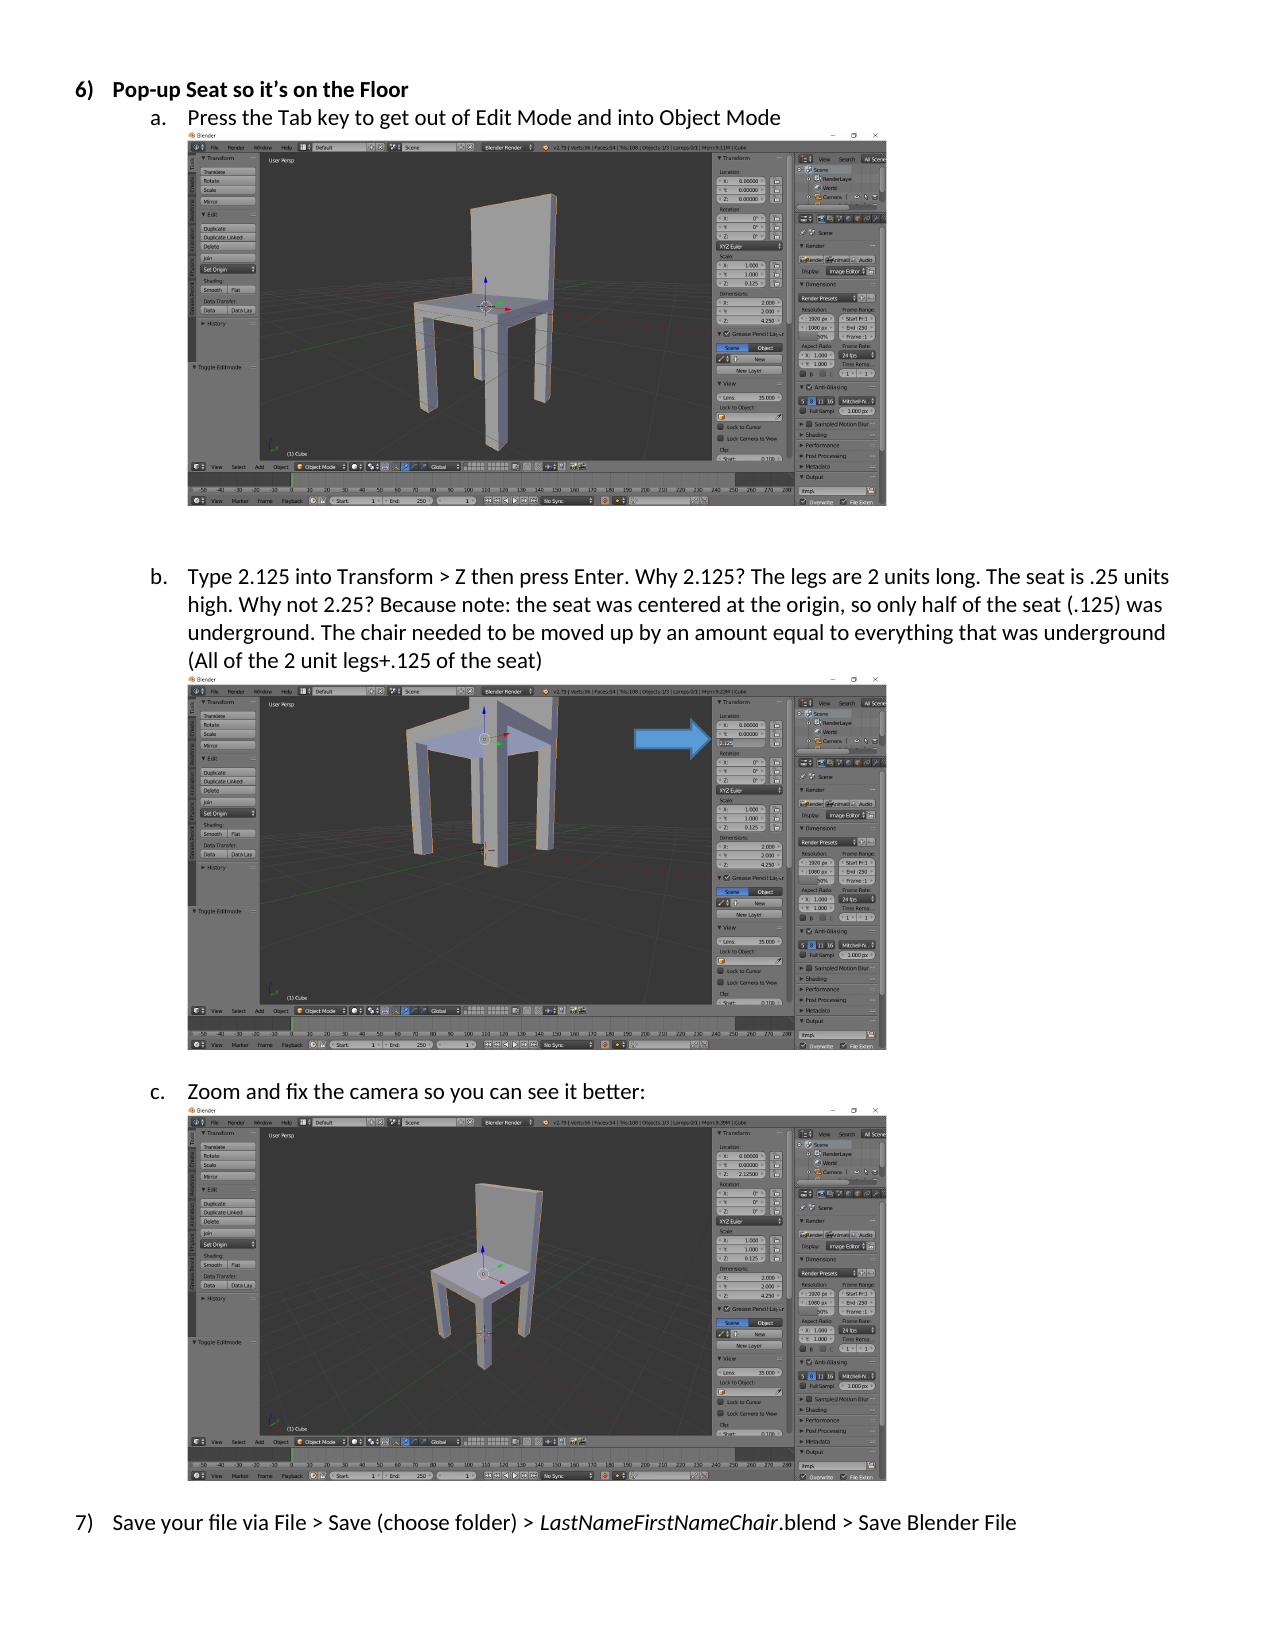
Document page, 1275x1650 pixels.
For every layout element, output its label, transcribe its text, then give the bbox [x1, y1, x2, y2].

list Pop-up Seat so it’s on the Floor [75, 75, 1200, 103]
list Press the Tab key to get out of Edit Mode and into Object Mode [150, 103, 1200, 562]
list Type 2.125 into Transform > Z then press Enter. Why 2.125? The legs are 2 units long. The seat is .25 units high. Why not 2.25? Because note: the seat was centered at the origin, so only half of the seat (.125) was underground. The chair needed to be moved up by an amount equal to everything that was underground (All of the 2 unit legs+.125 of the seat) [150, 562, 1200, 1077]
list Zoom and fix the camera so you can see it better: [150, 1077, 1200, 1105]
list Save your file via File > Save (choose folder) > LastNameFirstNameChair.blend > Save Blender File [75, 1508, 1200, 1536]
